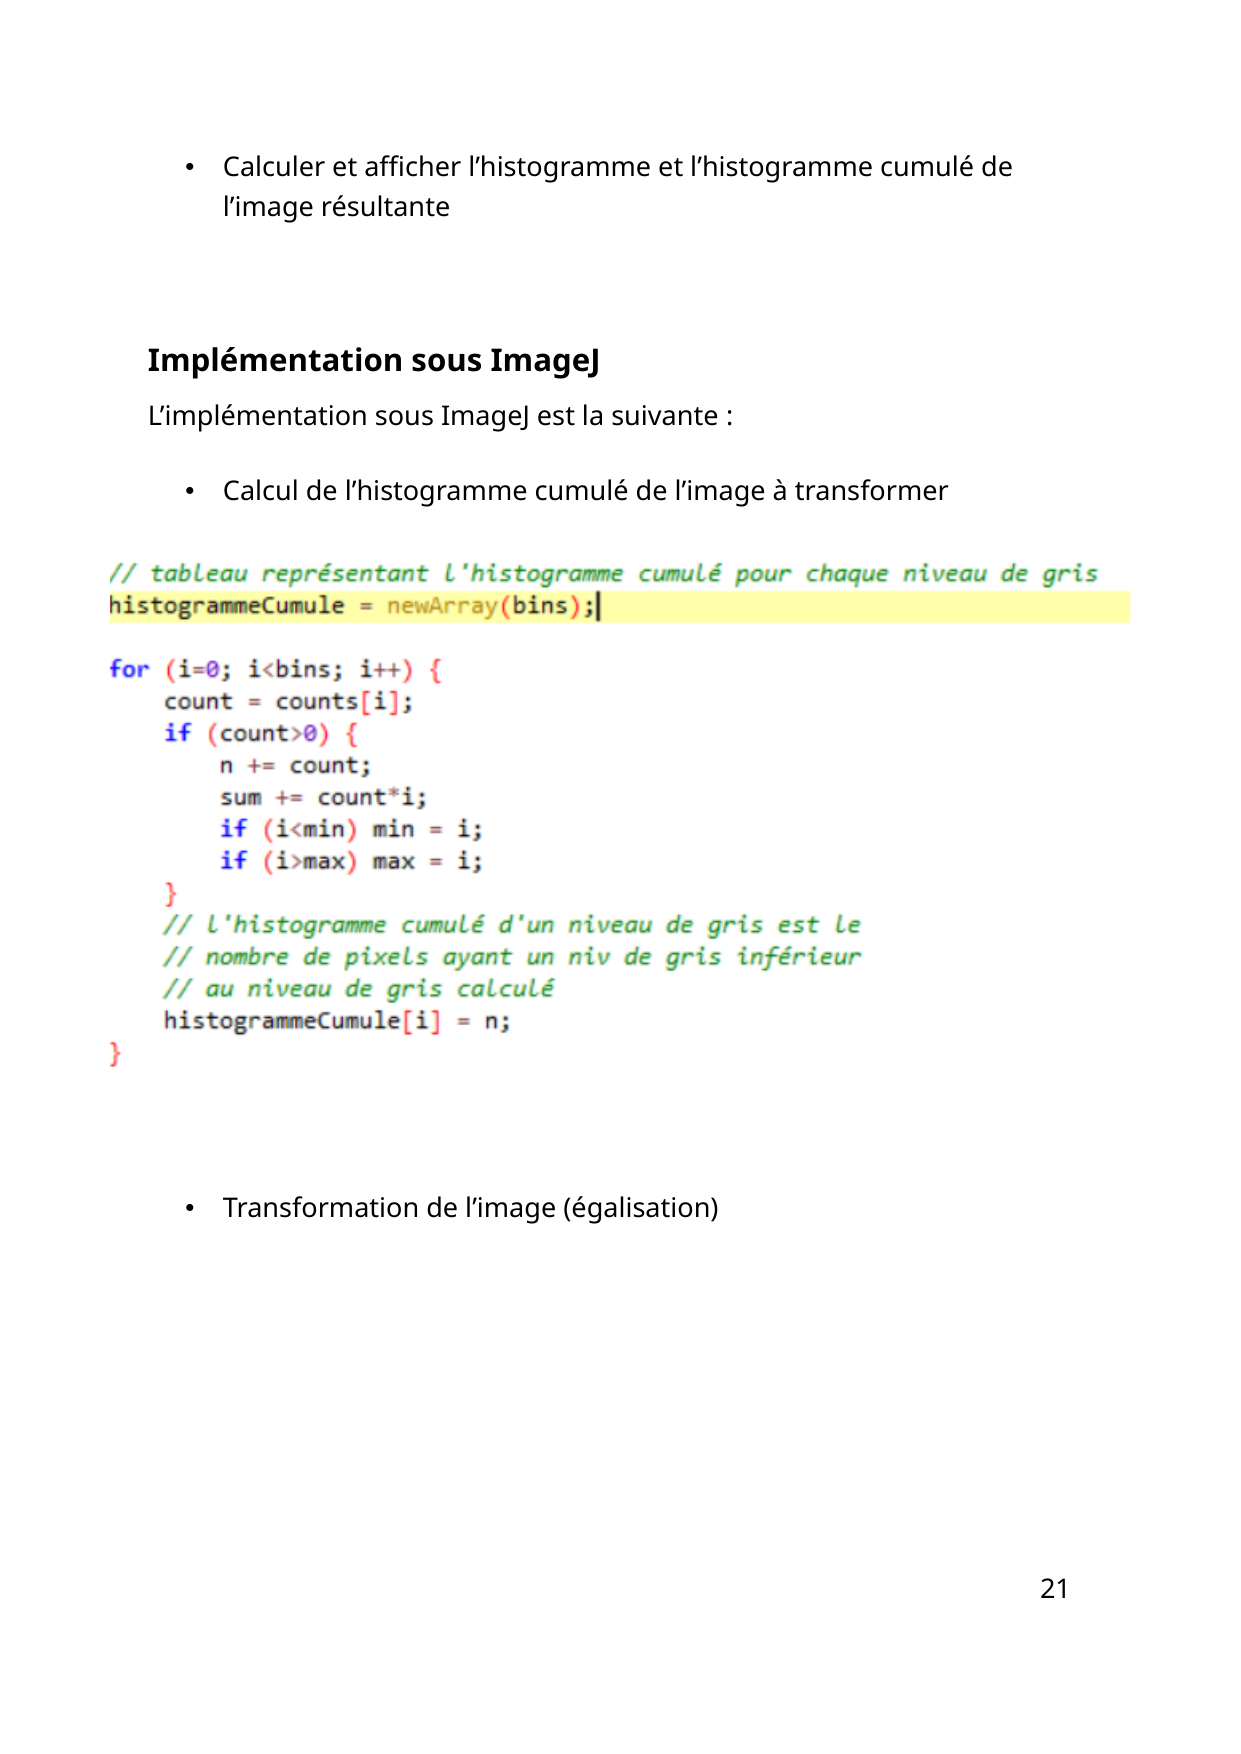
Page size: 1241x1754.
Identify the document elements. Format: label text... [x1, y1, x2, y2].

text Implémentation sous ImageJ [148, 338, 1093, 380]
text L’implémentation sous ImageJ est la suivante : [148, 396, 1093, 433]
list Transformation de l’image (égalisation) [185, 1189, 1093, 1226]
list Calculer et afficher l’histogramme et l’histogramme cumulé de l’image résultante [185, 148, 1093, 224]
picture [109, 546, 1131, 1073]
list Calcul de l’histogramme cumulé de l’image à transformer [185, 471, 1093, 508]
